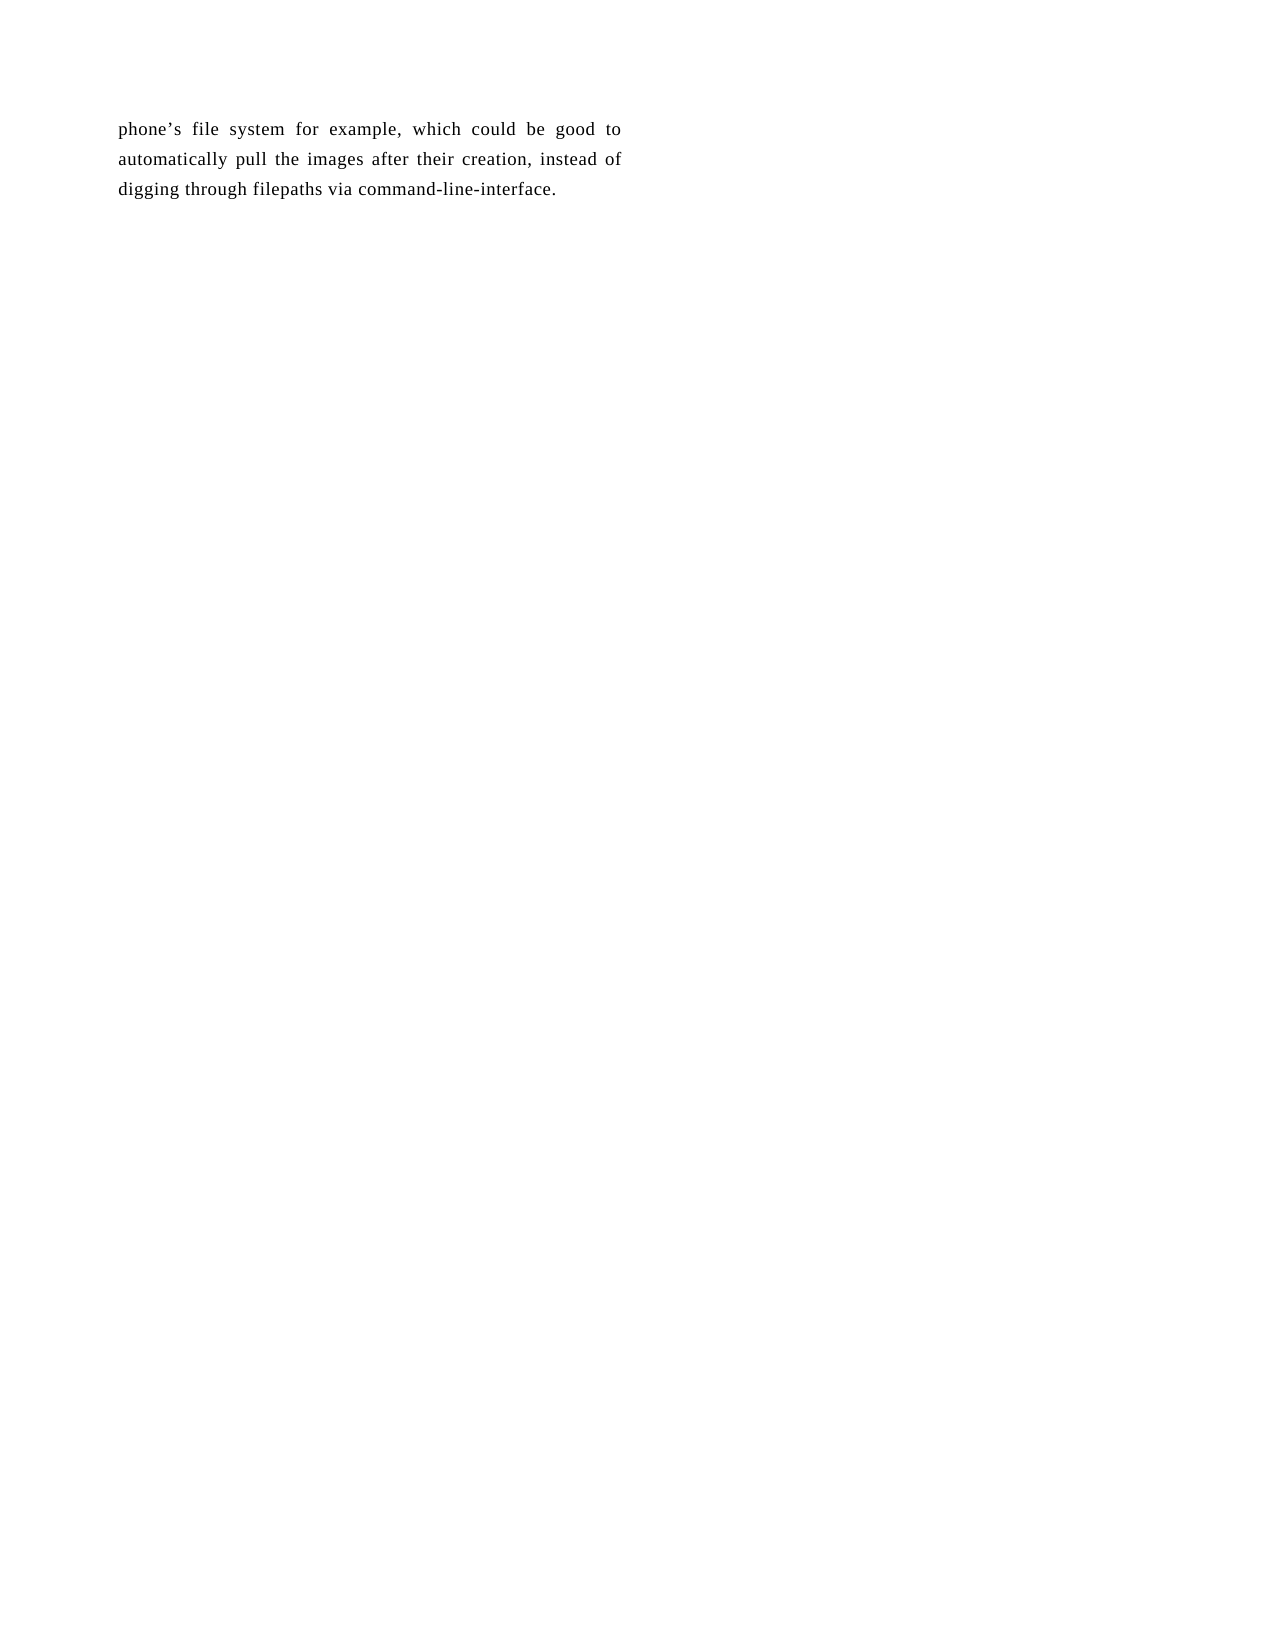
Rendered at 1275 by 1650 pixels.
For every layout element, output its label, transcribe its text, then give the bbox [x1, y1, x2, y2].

text phone’s file system for example, which could be good to automatically pull the images after their creation, instead of digging through filepaths via command-line-interface. [118, 118, 622, 199]
